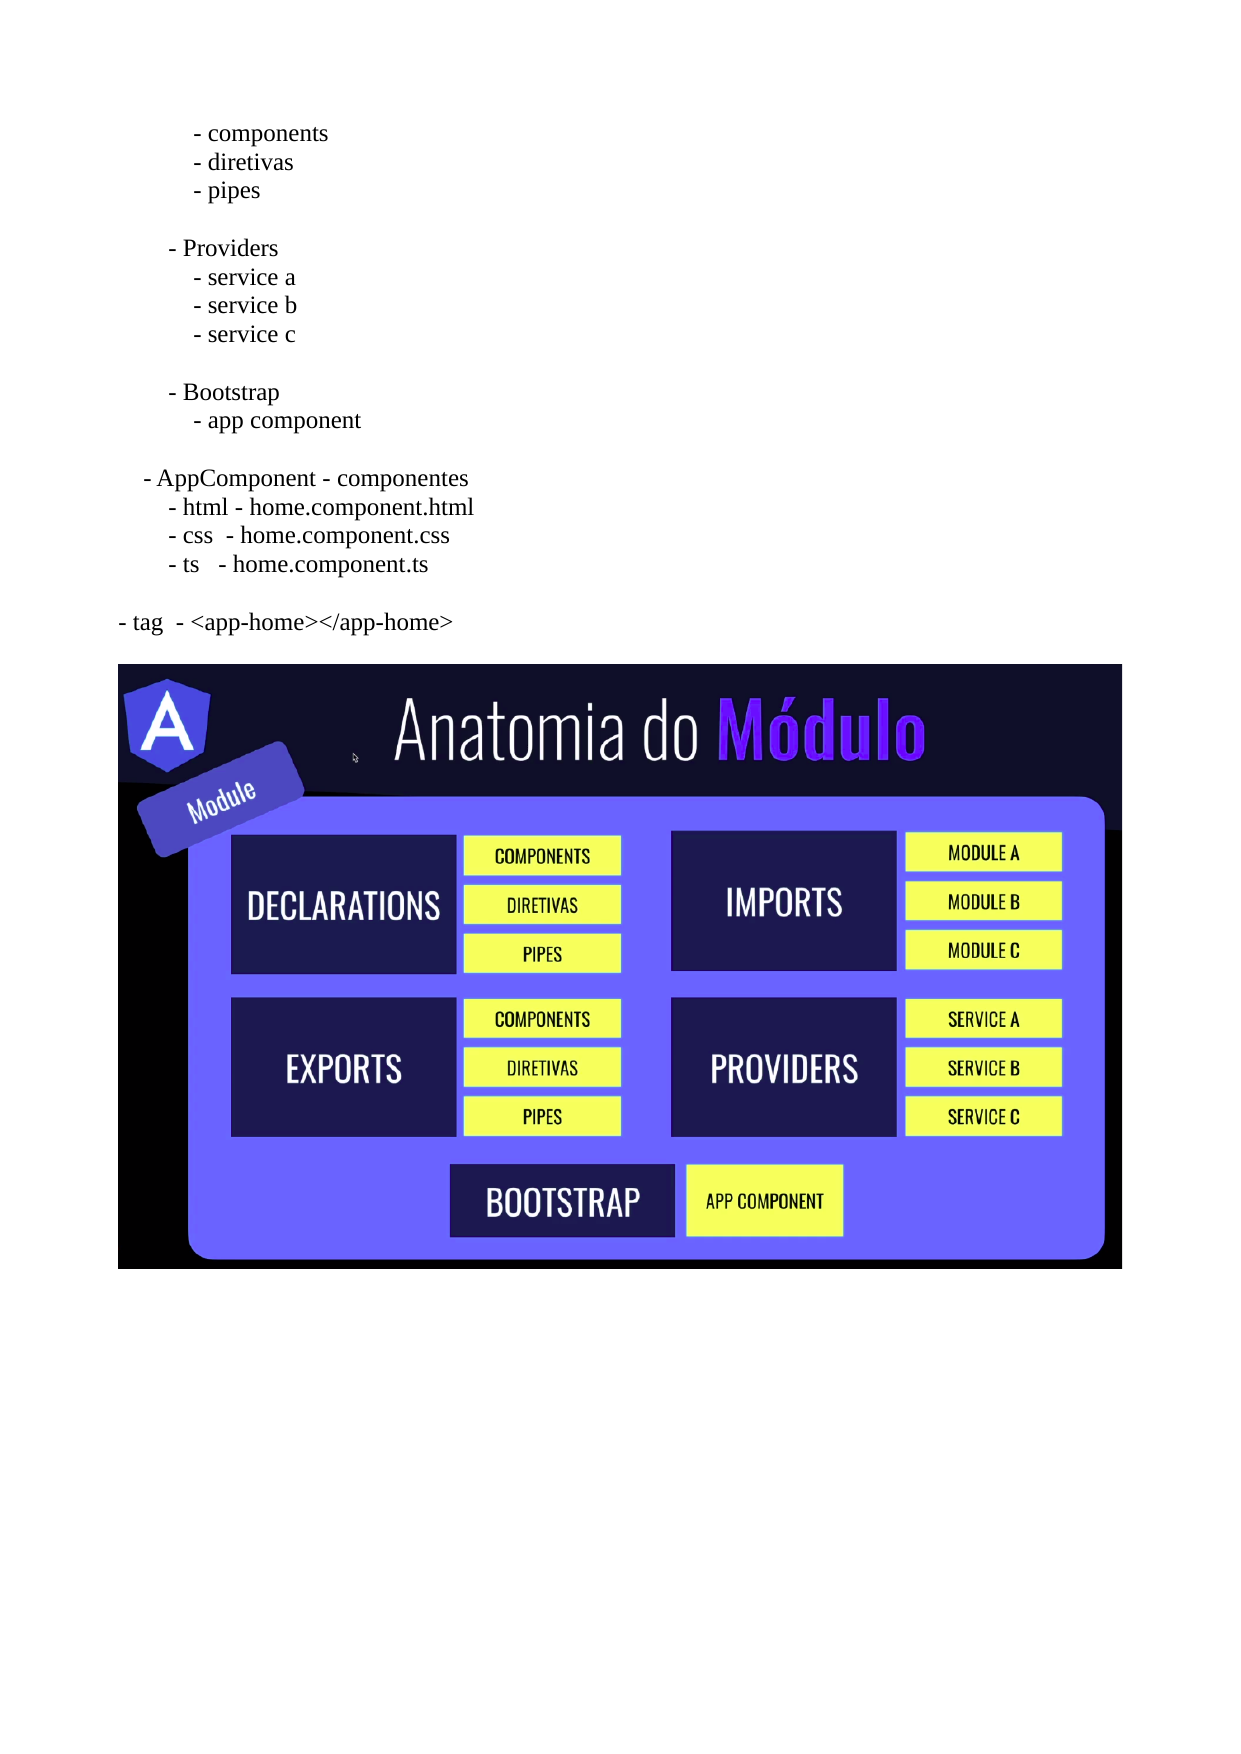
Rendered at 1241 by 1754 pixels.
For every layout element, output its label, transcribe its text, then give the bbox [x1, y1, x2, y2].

text - ts - home.component.ts [118, 549, 1122, 578]
text - service a [118, 262, 1122, 291]
text - css - home.component.css [118, 521, 1122, 549]
text - html - home.component.html [118, 492, 1122, 521]
text - Providers [118, 233, 1122, 262]
text - AppComponent - componentes [118, 463, 1122, 492]
text - diretivas [118, 147, 1122, 176]
text - Bootstrap [118, 377, 1122, 406]
text - components [118, 118, 1122, 147]
text - tag - <app-home></app-home> [118, 607, 1122, 636]
text - app component [118, 406, 1122, 434]
text - pipes [118, 176, 1122, 204]
picture [118, 664, 1123, 1269]
text - service c [118, 319, 1122, 348]
text - service b [118, 291, 1122, 319]
